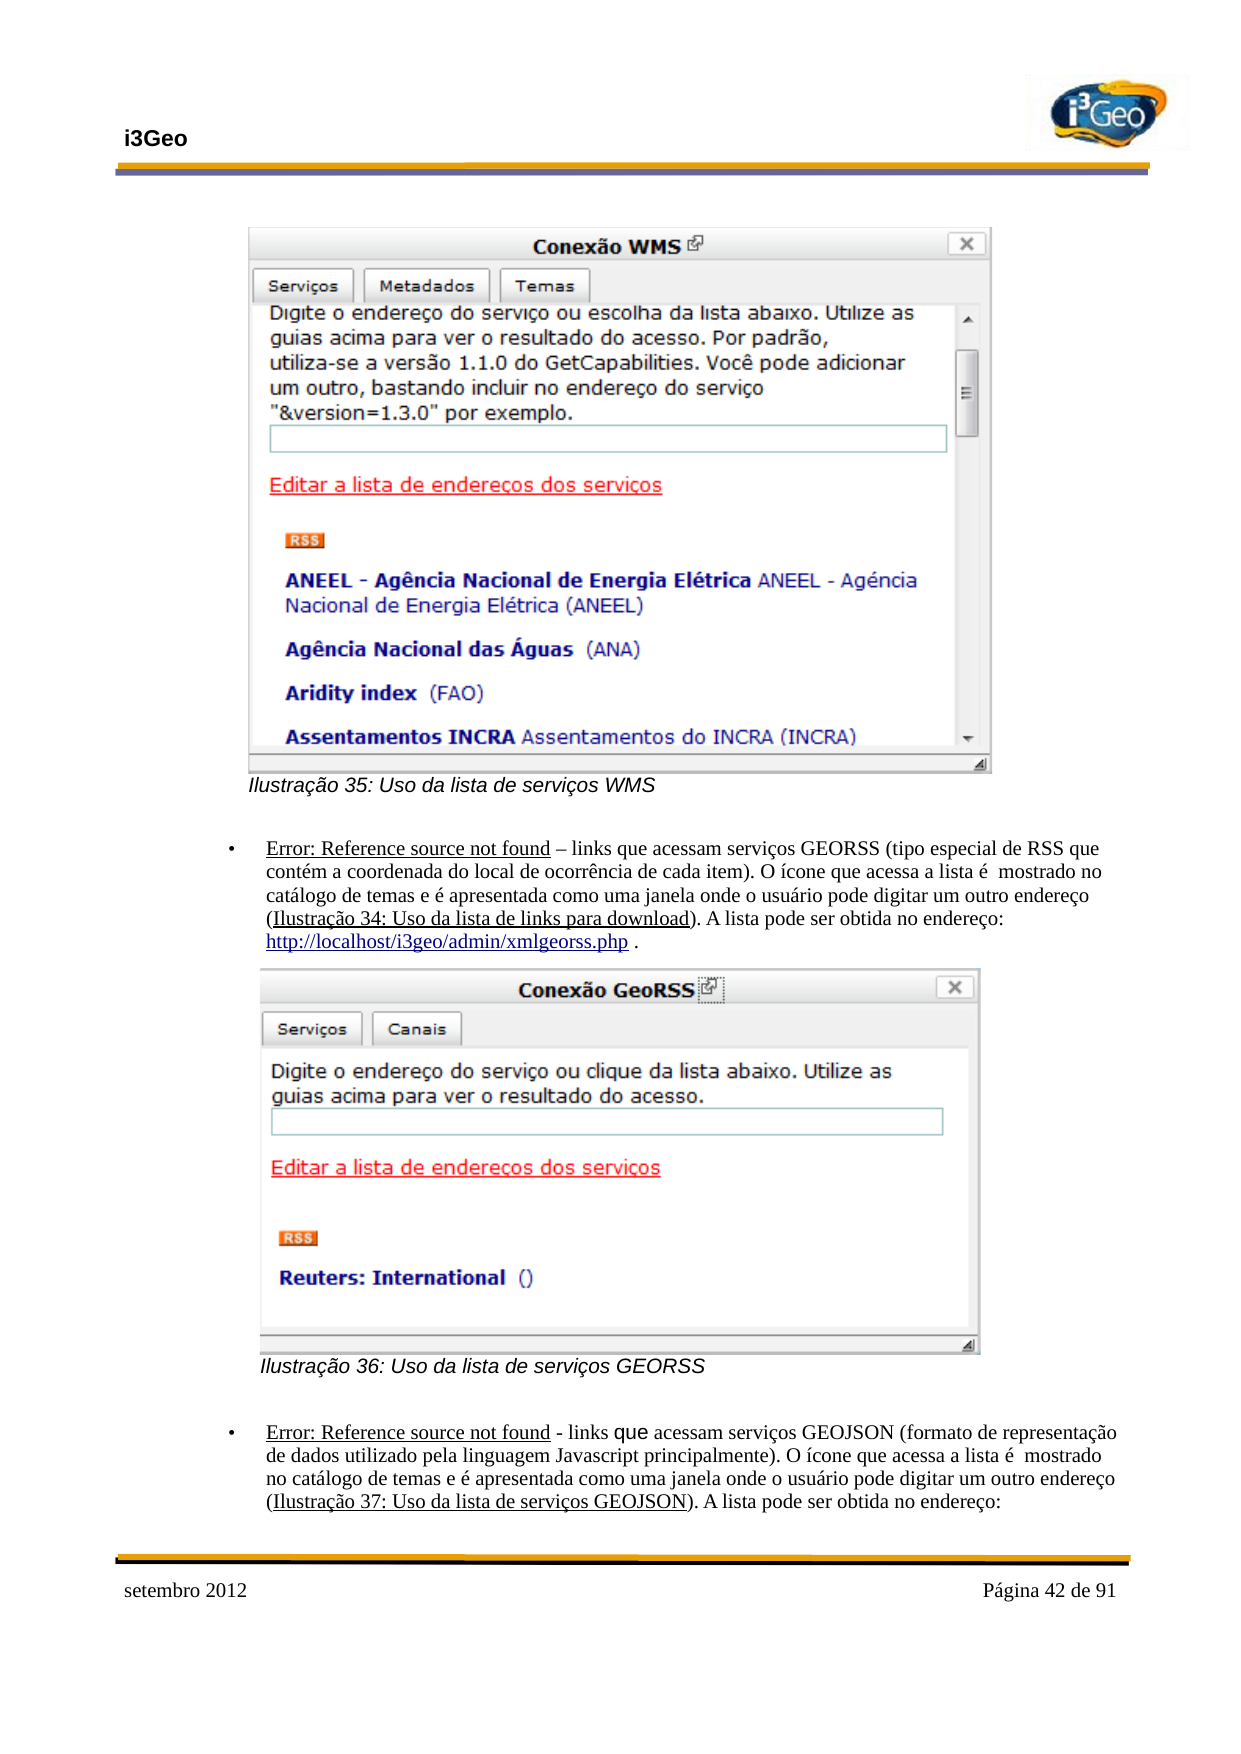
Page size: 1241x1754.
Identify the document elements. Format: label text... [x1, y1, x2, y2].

picture [259, 968, 981, 1355]
picture [1025, 74, 1191, 151]
list Erro: Origem da referência não encontrada – links que acessam serviços GEORSS (tipo especial de RSS que contém a coordenada do local de ocorrência de cada item). O ícone que acessa a lista é mostrado no catálogo de temas e é apresentada como uma janela onde o usuário pode digitar um outro endereço (Ilustração 34: Uso da lista de links para download). A lista pode ser obtida no endereço: http://localhost/i3geo/admin/xmlgeorss.php . [228, 837, 1122, 953]
text Ilustração 35: Uso da lista de serviços WMS [248, 774, 992, 797]
picture [248, 227, 993, 774]
list Erro: Origem da referência não encontrada - links que acessam serviços GEOJSON (formato de representação de dados utilizado pela linguagem Javascript principalmente). O ícone que acessa a lista é mostrado no catálogo de temas e é apresentada como uma janela onde o usuário pode digitar um outro endereço (Ilustração 37: Uso da lista de serviços GEOJSON). A lista pode ser obtida no endereço: http://localhost/i3geo/admin/xmlgeorss.php . [228, 1421, 1122, 1513]
text Ilustração 36: Uso da lista de serviços GEORSS [260, 1355, 980, 1377]
